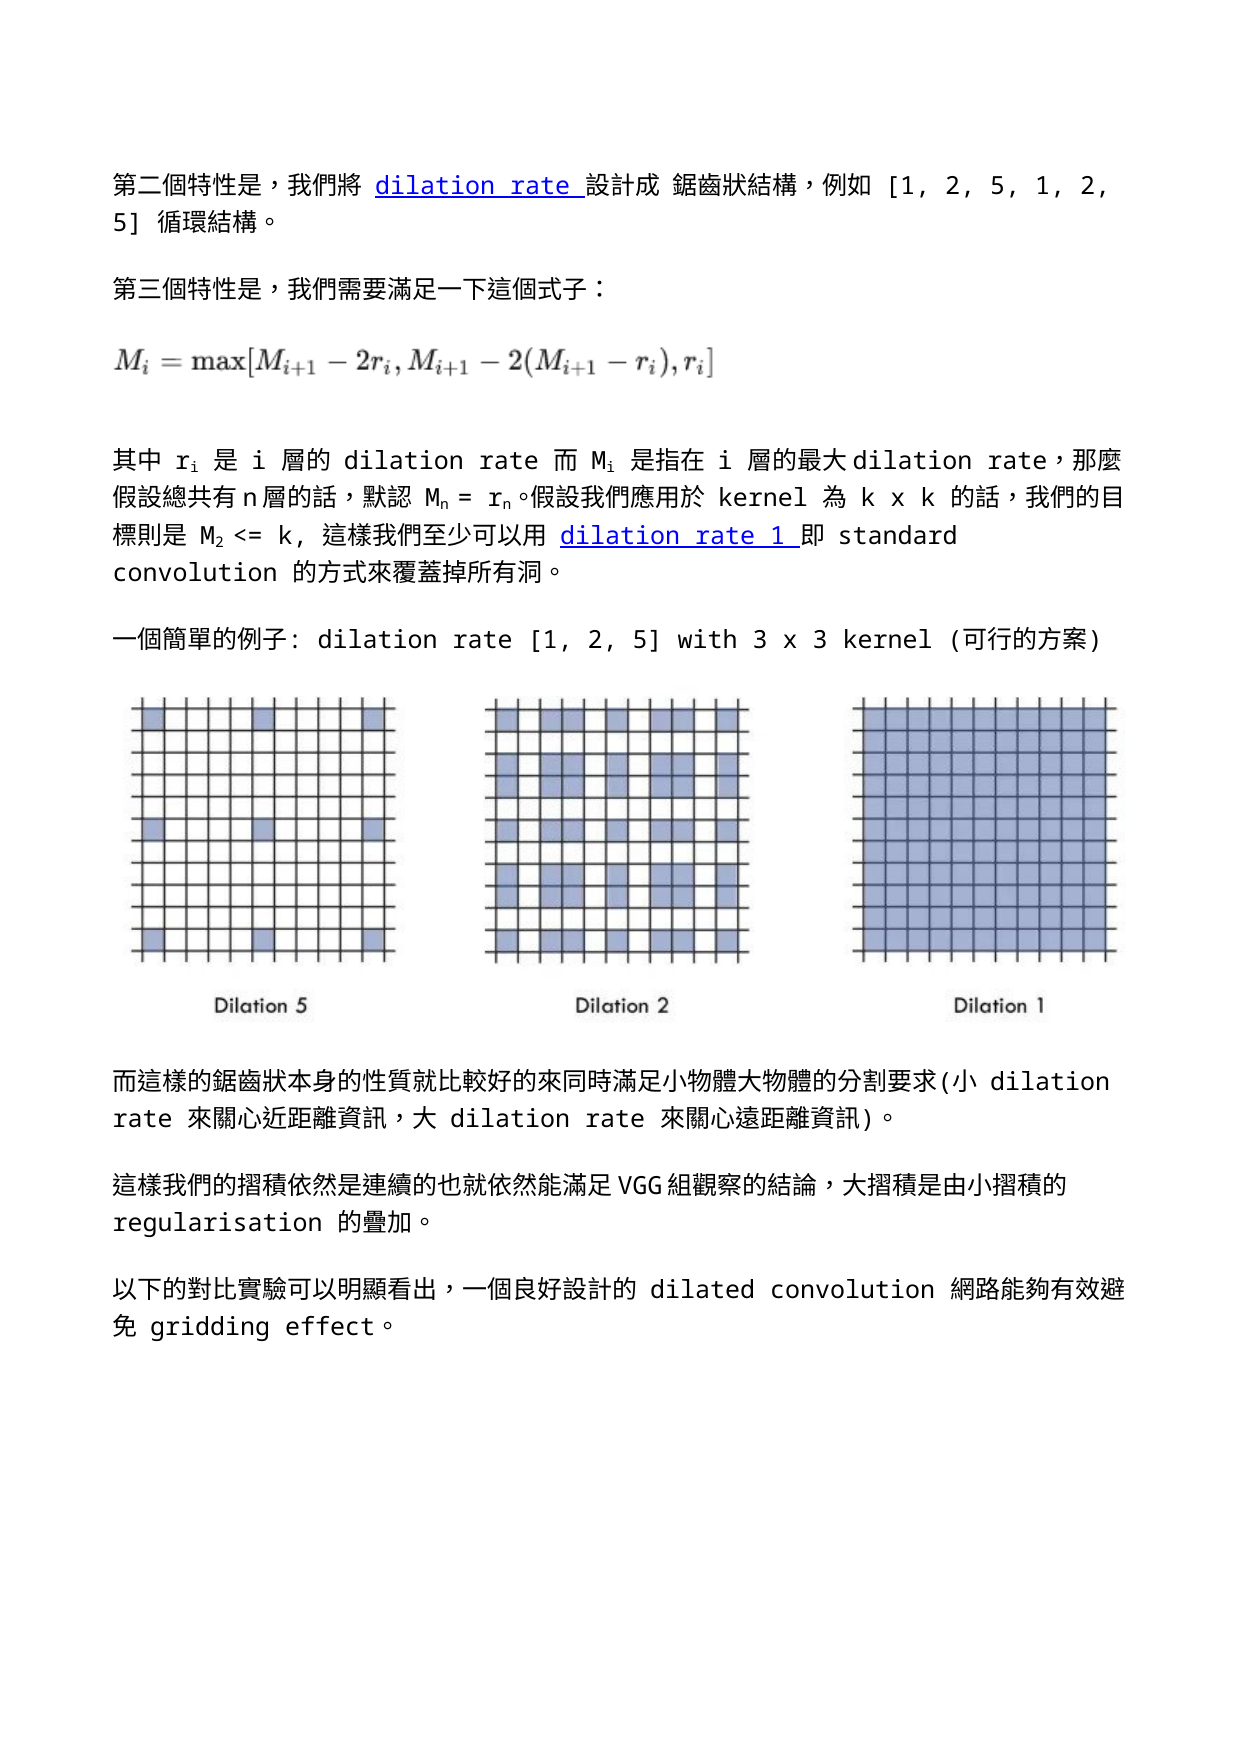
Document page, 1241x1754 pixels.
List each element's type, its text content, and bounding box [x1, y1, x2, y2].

picture [112, 685, 1125, 1037]
text 而這樣的鋸齒狀本身的性質就比較好的來同時滿足小物體大物體的分割要求(小 dilation rate 來關心近距離資訊，大 dilation rate 來關心遠距離資訊)。 [112, 1037, 1125, 1135]
text 一個簡單的例子: dilation rate [1, 2, 5] with 3 x 3 kernel (可行的方案) [112, 619, 1125, 656]
text 其中 ri 是 i 層的 dilation rate 而 Mi 是指在 i 層的最大dilation rate，那麼假設總共有n層的話，默認 Mn = rn。假設我們應用於 kernel 為 k x k 的話，我們的目標則是 M2 <= k, 這樣我們至少可以用 dilation rate 1 即 standard convolution 的方式來覆蓋掉所有洞。 [112, 439, 1125, 589]
text 這樣我們的摺積依然是連續的也就依然能滿足VGG組觀察的結論，大摺積是由小摺積的 regularisation 的疊加。 [112, 1164, 1125, 1239]
text 以下的對比實驗可以明顯看出，一個良好設計的 dilated convolution 網路能夠有效避免 gridding effect。 [112, 1269, 1125, 1344]
text 第二個特性是，我們將 dilation rate 設計成 鋸齒狀結構，例如 [1, 2, 5, 1, 2, 5] 循環結構。 [112, 164, 1125, 239]
picture [112, 335, 722, 389]
text 第三個特性是，我們需要滿足一下這個式子： [112, 269, 1125, 306]
